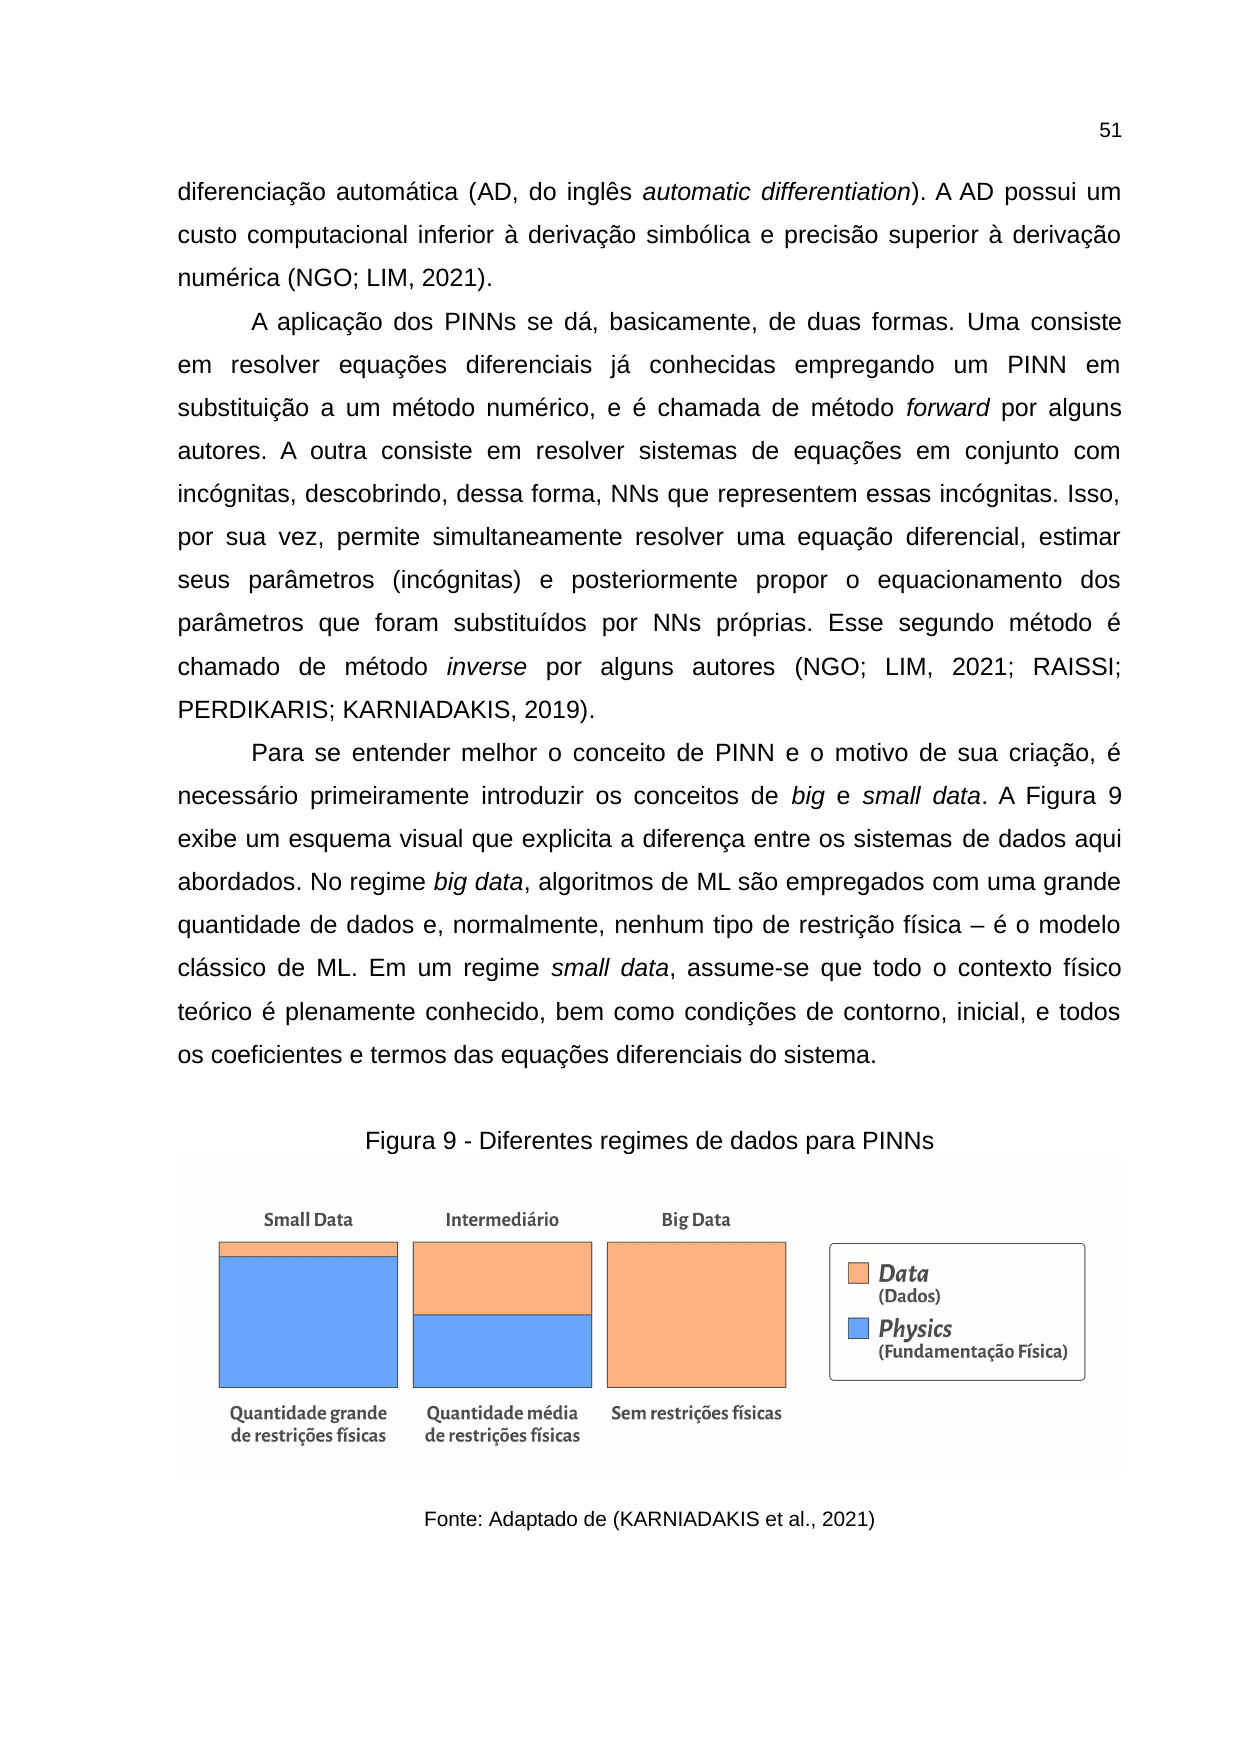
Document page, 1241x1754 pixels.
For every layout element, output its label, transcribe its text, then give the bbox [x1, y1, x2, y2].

text A aplicação dos PINNs se dá, basicamente, de duas formas. Uma consiste em resolver equações diferenciais já conhecidas empregando um PINN em substituição a um método numérico, e é chamada de método forward por alguns autores. A outra consiste em resolver sistemas de equações em conjunto com incógnitas, descobrindo, dessa forma, NNs que representem essas incógnitas. Isso, por sua vez, permite simultaneamente resolver uma equação diferencial, estimar seus parâmetros (incógnitas) e posteriormente propor o equacionamento dos parâmetros que foram substituídos por NNs próprias. Esse segundo método é chamado de método inverse por alguns autores (NGO; LIM, 2021; RAISSI; PERDIKARIS; KARNIADAKIS, 2019). [177, 306, 1122, 723]
text Figura 9 - Diferentes regimes de dados para PINNs [177, 1126, 1122, 1154]
text diferenciação automática (AD, do inglês automatic differentiation). A AD possui um custo computacional inferior à derivação simbólica e precisão superior à derivação numérica (NGO; LIM, 2021). [177, 177, 1122, 292]
text Para se entender melhor o conceito de PINN e o motivo de sua criação, é necessário primeiramente introduzir os conceitos de big e small data. A Figura 9 exibe um esquema visual que explicita a diferença entre os sistemas de dados aqui abordados. No regime big data, algoritmos de ML são empregados com uma grande quantidade de dados e, normalmente, nenhum tipo de restrição física – é o modelo clássico de ML. Em um regime small data, assume-se que todo o contexto físico teórico é plenamente conhecido, bem como condições de contorno, inicial, e todos os coeficientes e termos das equações diferenciais do sistema. [177, 738, 1122, 1068]
text Fonte: Adaptado de (KARNIADAKIS et al., 2021) [177, 1507, 1122, 1531]
picture [177, 1154, 1123, 1479]
